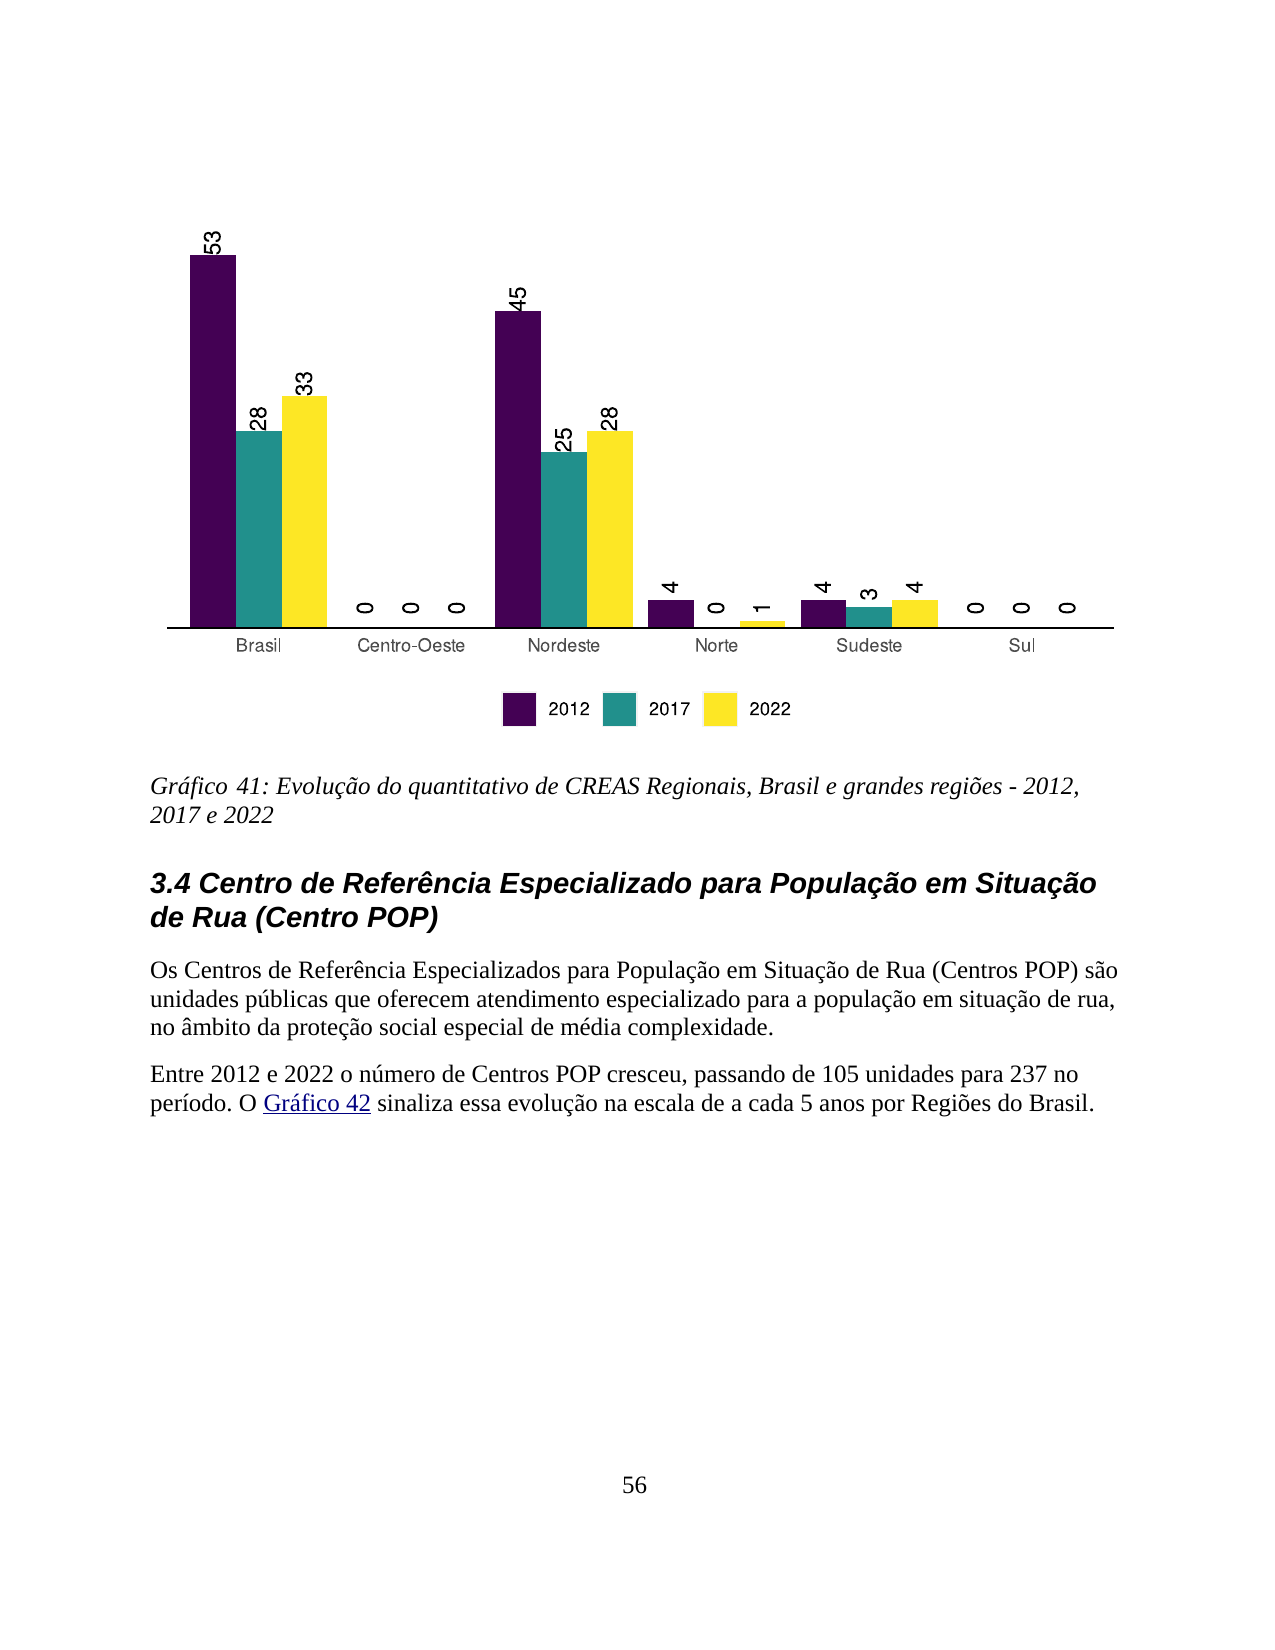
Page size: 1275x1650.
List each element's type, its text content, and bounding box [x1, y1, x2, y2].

text Entre 2012 e 2022 o número de Centros POP cresceu, passando de 105 unidades para 237 no período. O Gráfico 42 sinaliza essa evolução na escala de a cada 5 anos por Regiões do Brasil. [150, 1059, 1125, 1117]
text Os Centros de Referência Especializados para População em Situação de Rua (Centros POP) são unidades públicas que oferecem atendimento especializado para a população em situação de rua, no âmbito da proteção social especial de média complexidade. [150, 955, 1125, 1041]
subtitle 3.4 Centro de Referência Especializado para População em Situação de Rua (Centro POP) [150, 866, 1125, 933]
table_header Gráfico 41: Evolução do quantitativo de CREAS Regionais, Brasil e grandes regiões - 2012, 2017 e 2022 [150, 751, 1125, 841]
